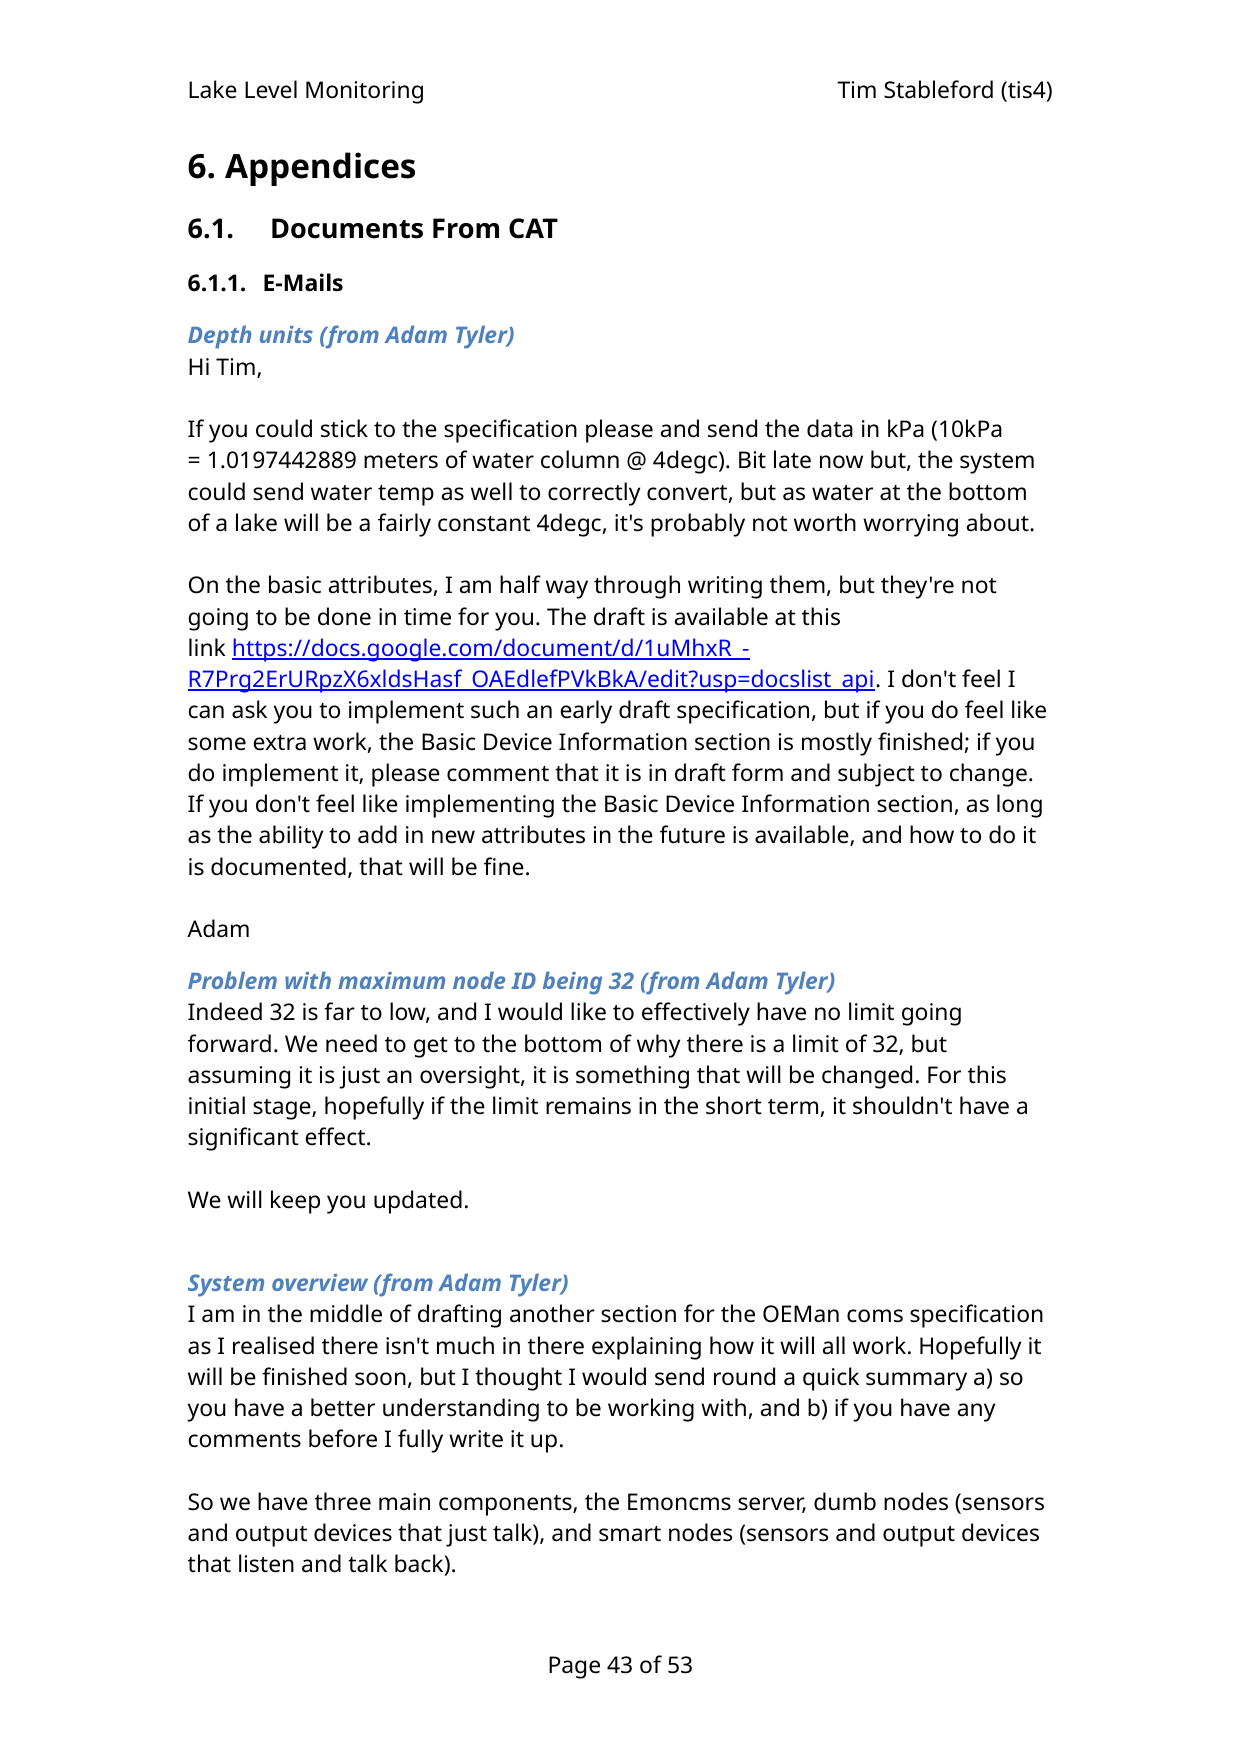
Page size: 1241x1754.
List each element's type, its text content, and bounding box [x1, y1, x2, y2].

subtitle Documents From CAT [187, 209, 1053, 246]
subtitle Appendices [187, 143, 1053, 188]
subtitle System overview (from Adam Tyler) [187, 1267, 1053, 1298]
text I am in the middle of drafting another section for the OEMan coms specification as I realised there isn't much in there explaining how it will all work. Hopefully it will be finished soon, but I thought I would send round a quick summary a) so you have a better understanding to be working with, and b) if you have any comments before I fully write it up. So we have three main components, the Emoncms server, dumb nodes (sensors and output devices that just talk), and smart nodes (sensors and output devices that listen and talk back). [187, 1298, 1053, 1579]
text On the basic attributes, I am half way through writing them, but they're not going to be done in time for you. The draft is available at this link https://docs.google.com/document/d/1uMhxR_-R7Prg2ErURpzX6xldsHasf_OAEdlefPVkBkA/edit?usp=docslist_api. I don't feel I can ask you to implement such an early draft specification, but if you do feel like some extra work, the Basic Device Information section is mostly finished; if you do implement it, please comment that it is in draft form and subject to change. If you don't feel like implementing the Basic Device Information section, as long as the ability to add in new attributes in the future is available, and how to do it is documented, that will be fine. [187, 569, 1053, 882]
text We will keep you updated. [187, 1184, 1053, 1215]
subtitle Problem with maximum node ID being 32 (from Adam Tyler) [187, 965, 1053, 996]
subtitle E-Mails [187, 267, 1053, 298]
text If you could stick to the specification please and send the data in kPa (10kPa = 1.0197442889 meters of water column @ 4degc). Bit late now but, the system could send water temp as well to correctly convert, but as water at the bottom of a lake will be a fairly constant 4degc, it's probably not worth worrying about. [187, 413, 1053, 538]
text Adam [187, 913, 1053, 944]
subtitle Depth units (from Adam Tyler) [187, 319, 1053, 350]
text Indeed 32 is far to low, and I would like to effectively have no limit going forward. We need to get to the bottom of why there is a limit of 32, but assuming it is just an oversight, it is something that will be changed. For this initial stage, hopefully if the limit remains in the short term, it shouldn't have a significant effect. [187, 996, 1053, 1152]
text Hi Tim, [187, 350, 1053, 382]
